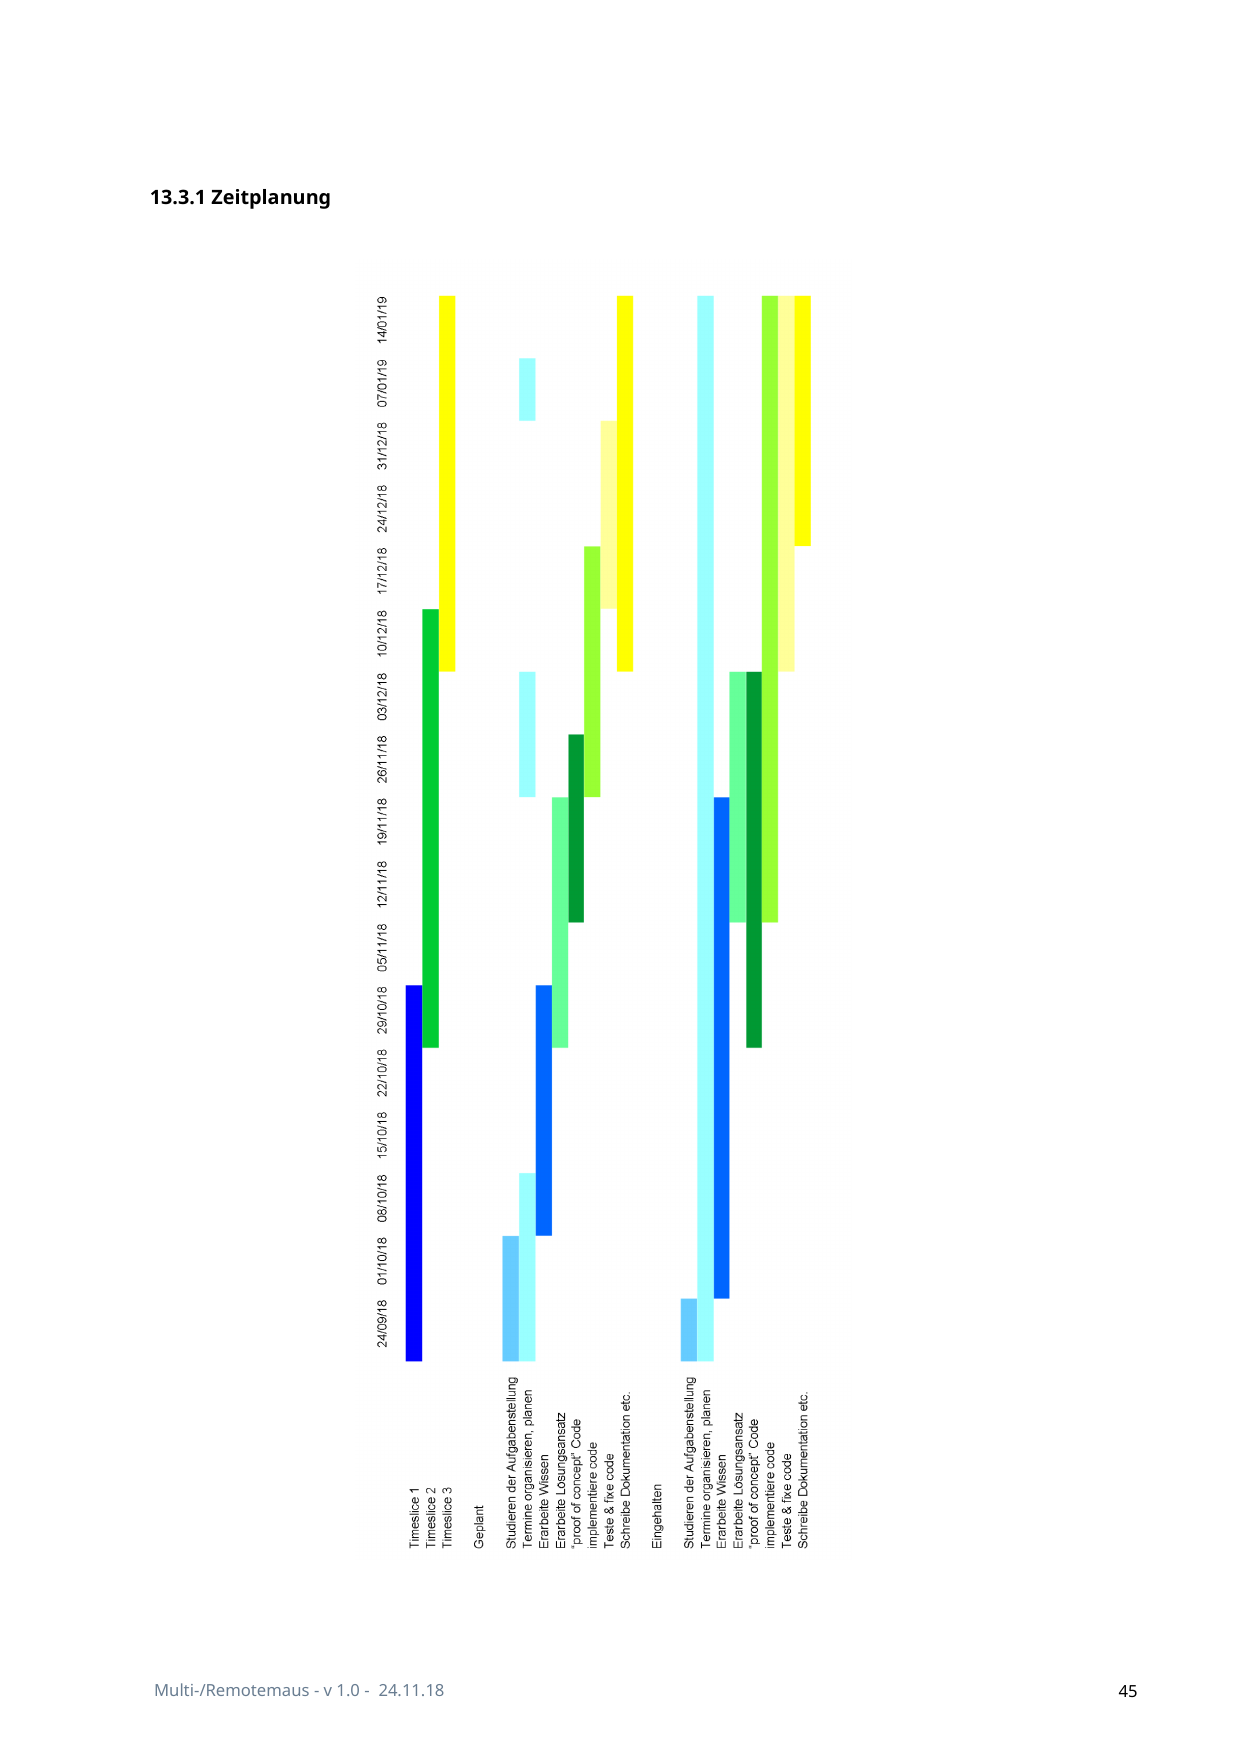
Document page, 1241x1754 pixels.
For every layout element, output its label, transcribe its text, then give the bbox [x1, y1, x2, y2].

subtitle Zeitplanung [149, 183, 1136, 210]
picture [355, 259, 852, 1560]
